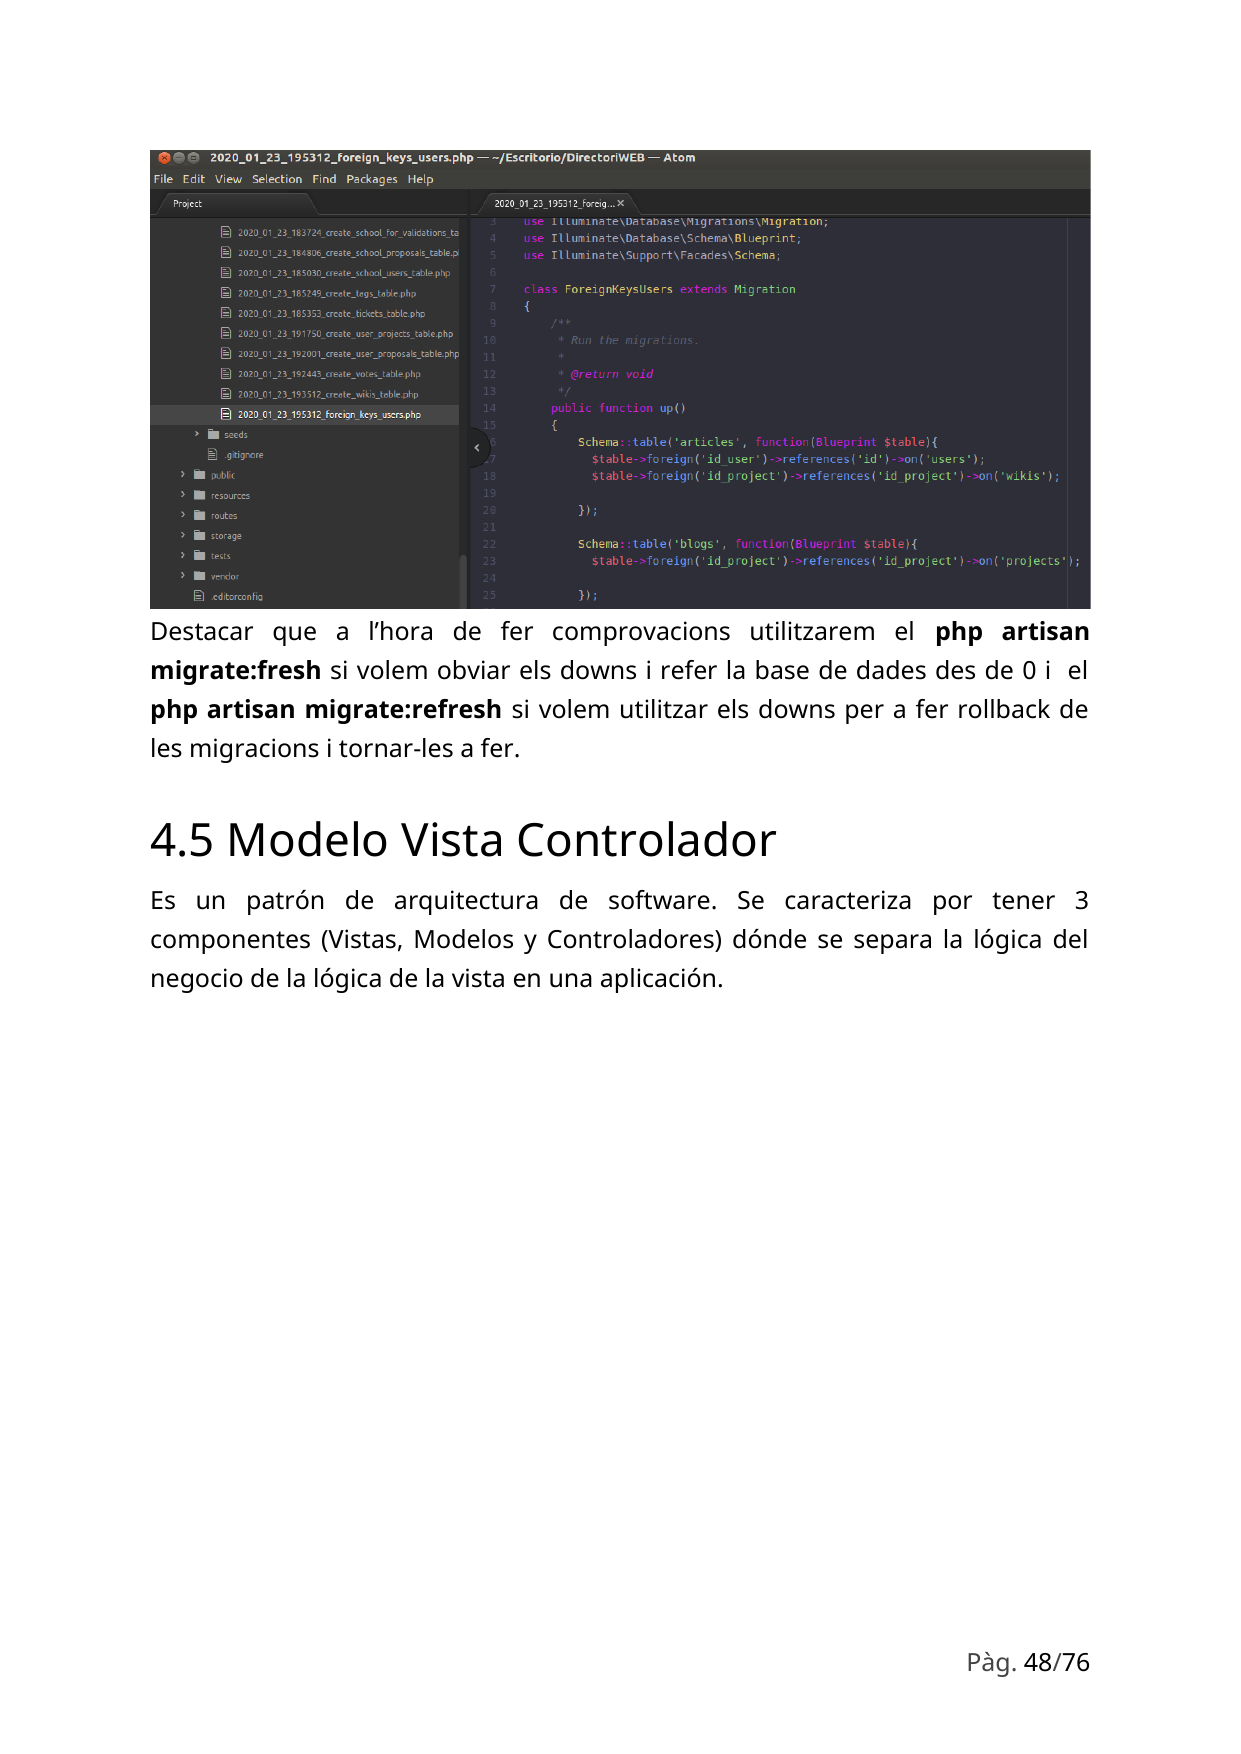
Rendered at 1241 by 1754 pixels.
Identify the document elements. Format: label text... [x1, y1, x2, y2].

subtitle 4.5 Modelo Vista Controlador [150, 808, 1090, 870]
picture [150, 150, 1091, 609]
text Destacar que a l’hora de fer comprovacions utilitzarem el php artisan migrate:fresh si volem obviar els downs i refer la base de dades des de 0 i el php artisan migrate:refresh si volem utilitzar els downs per a fer rollback de les migracions i tornar-les a fer. [150, 613, 1090, 765]
text Es un patrón de arquitectura de software. Se caracteriza por tener 3 componentes (Vistas, Modelos y Controladores) dónde se separa la lógica del negocio de la lógica de la vista en una aplicación. [150, 882, 1090, 995]
